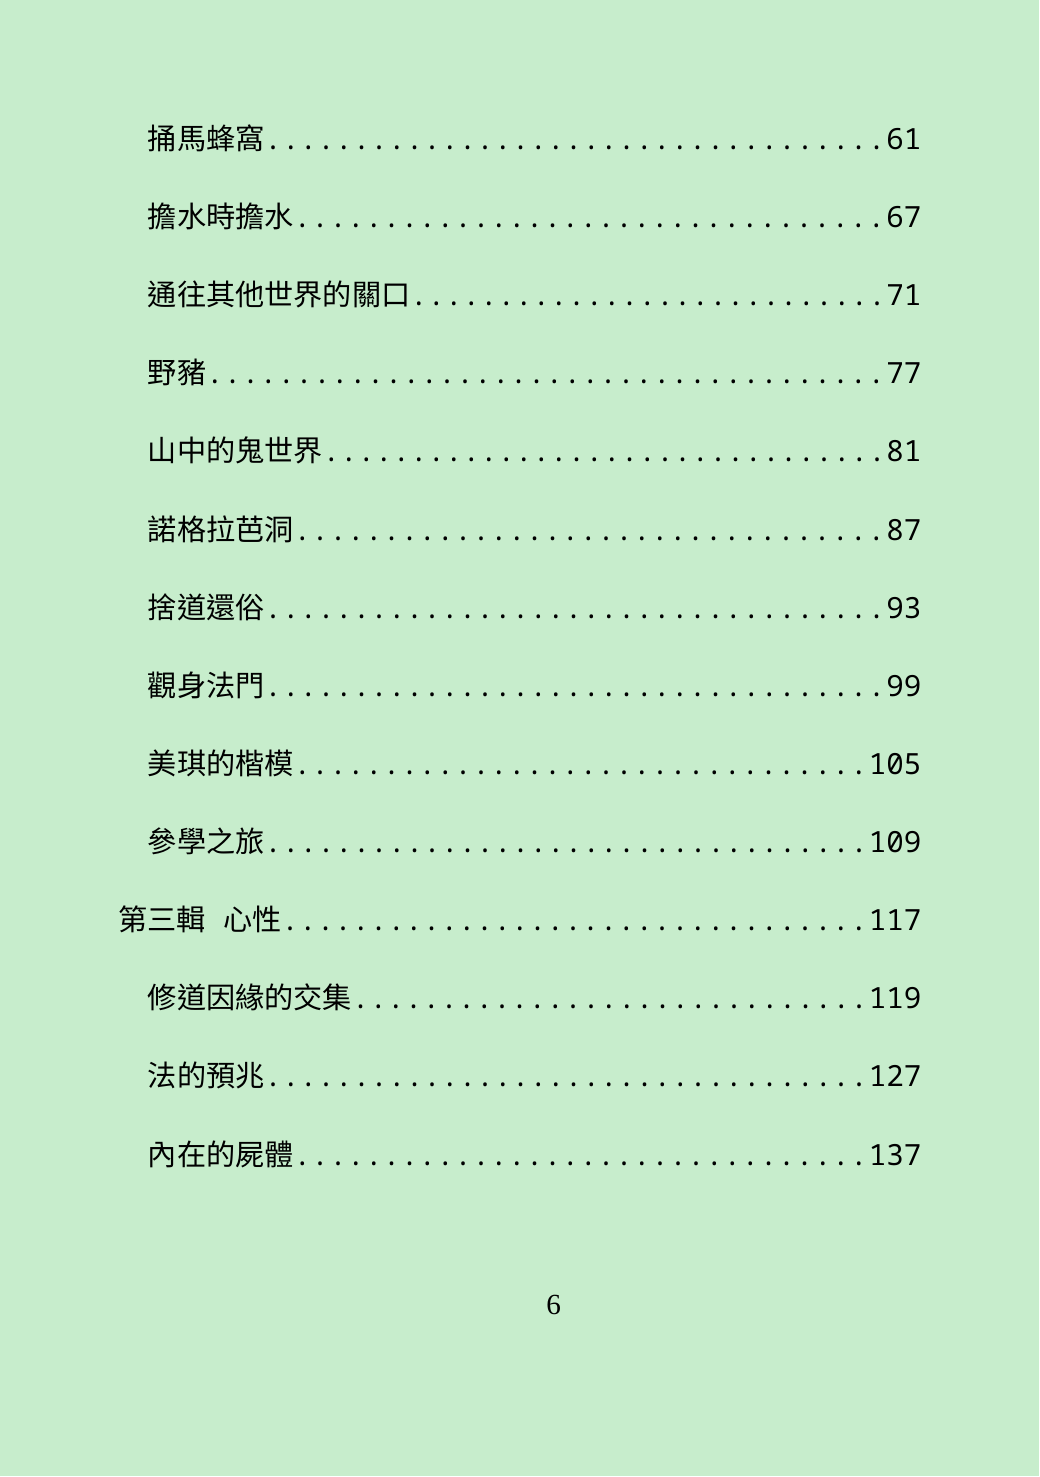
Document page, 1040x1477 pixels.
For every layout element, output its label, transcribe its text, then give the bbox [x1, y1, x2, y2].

text 修道因緣的交集 119 [148, 977, 921, 1017]
text 野豬 77 [148, 352, 921, 392]
text 擔水時擔水 67 [148, 196, 921, 236]
text 捅馬蜂窩 61 [148, 118, 921, 158]
text 捨道還俗 93 [148, 587, 921, 627]
text 內在的屍體 137 [148, 1134, 921, 1173]
text 山中的鬼世界 81 [148, 431, 921, 470]
text 第三輯 心性 117 [118, 899, 921, 939]
text 觀身法門 99 [148, 665, 921, 705]
text 美琪的楷模 105 [148, 743, 921, 783]
text 諾格拉芭洞 87 [148, 509, 921, 548]
text 通往其他世界的關口 71 [148, 274, 921, 314]
text 法的預兆 127 [148, 1056, 921, 1095]
text 參學之旅 109 [148, 821, 921, 861]
